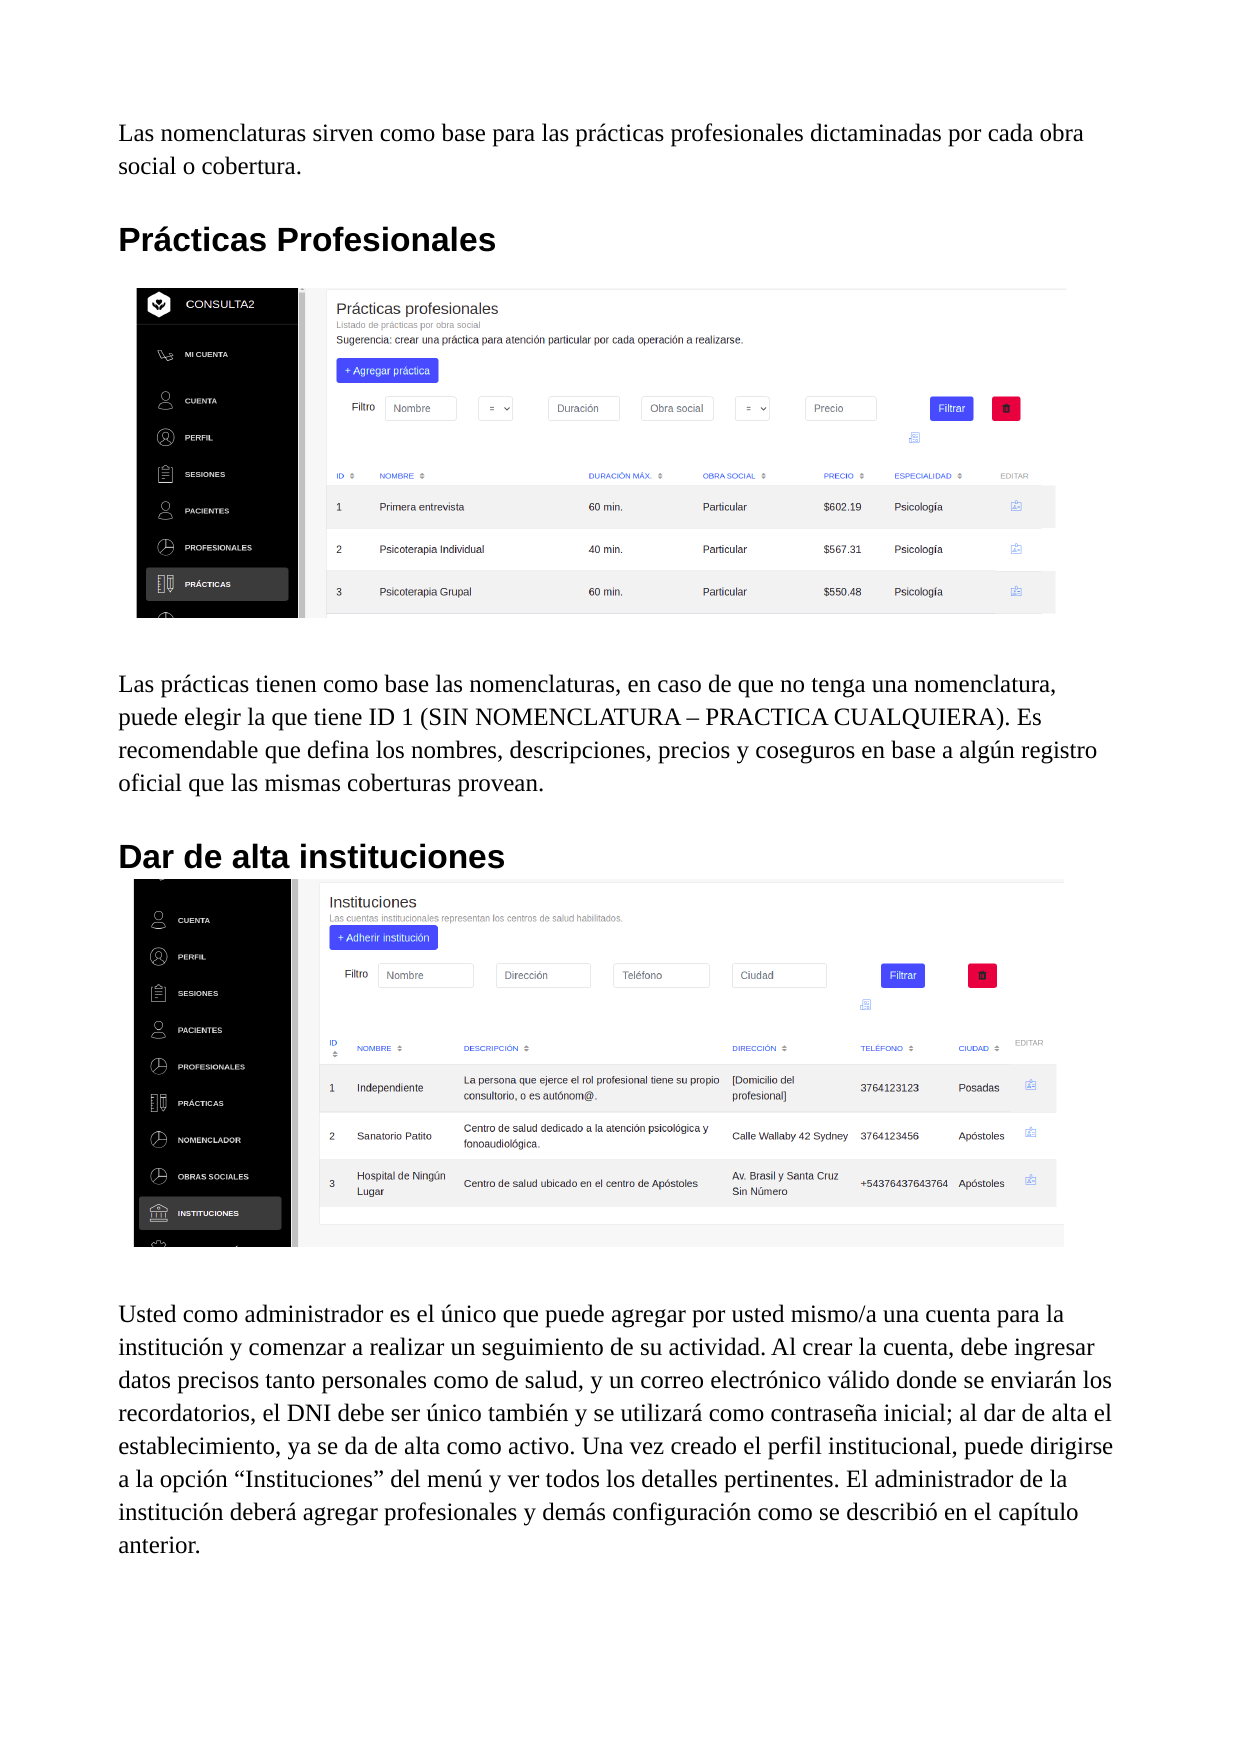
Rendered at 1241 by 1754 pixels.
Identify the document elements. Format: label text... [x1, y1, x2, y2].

subtitle Dar de alta instituciones [118, 837, 1122, 875]
picture [133, 879, 1064, 1247]
text Usted como administrador es el único que puede agregar por usted mismo/a una cuenta para la institución y comenzar a realizar un seguimiento de su actividad. Al crear la cuenta, debe ingresar datos precisos tanto personales como de salud, y un correo electrónico válido donde se enviarán los recordatorios, el DNI debe ser único también y se utilizará como contraseña inicial; al dar de alta el establecimiento, ya se da de alta como activo. Una vez creado el perfil institucional, puede dirigirse a la opción “Instituciones” del menú y ver todos los detalles pertinentes. El administrador de la institución deberá agregar profesionales y demás configuración como se describió en el capítulo anterior. [118, 1299, 1122, 1559]
subtitle Prácticas Profesionales [118, 219, 1122, 258]
picture [136, 288, 1067, 618]
text Las prácticas tienen como base las nomenclaturas, en caso de que no tenga una nomenclatura, puede elegir la que tiene ID 1 (SIN NOMENCLATURA – PRACTICA CUALQUIERA). Es recomendable que defina los nombres, descripciones, precios y coseguros en base a algún registro oficial que las mismas coberturas provean. [118, 669, 1122, 797]
text Las nomenclaturas sirven como base para las prácticas profesionales dictaminadas por cada obra social o cobertura. [118, 118, 1122, 180]
